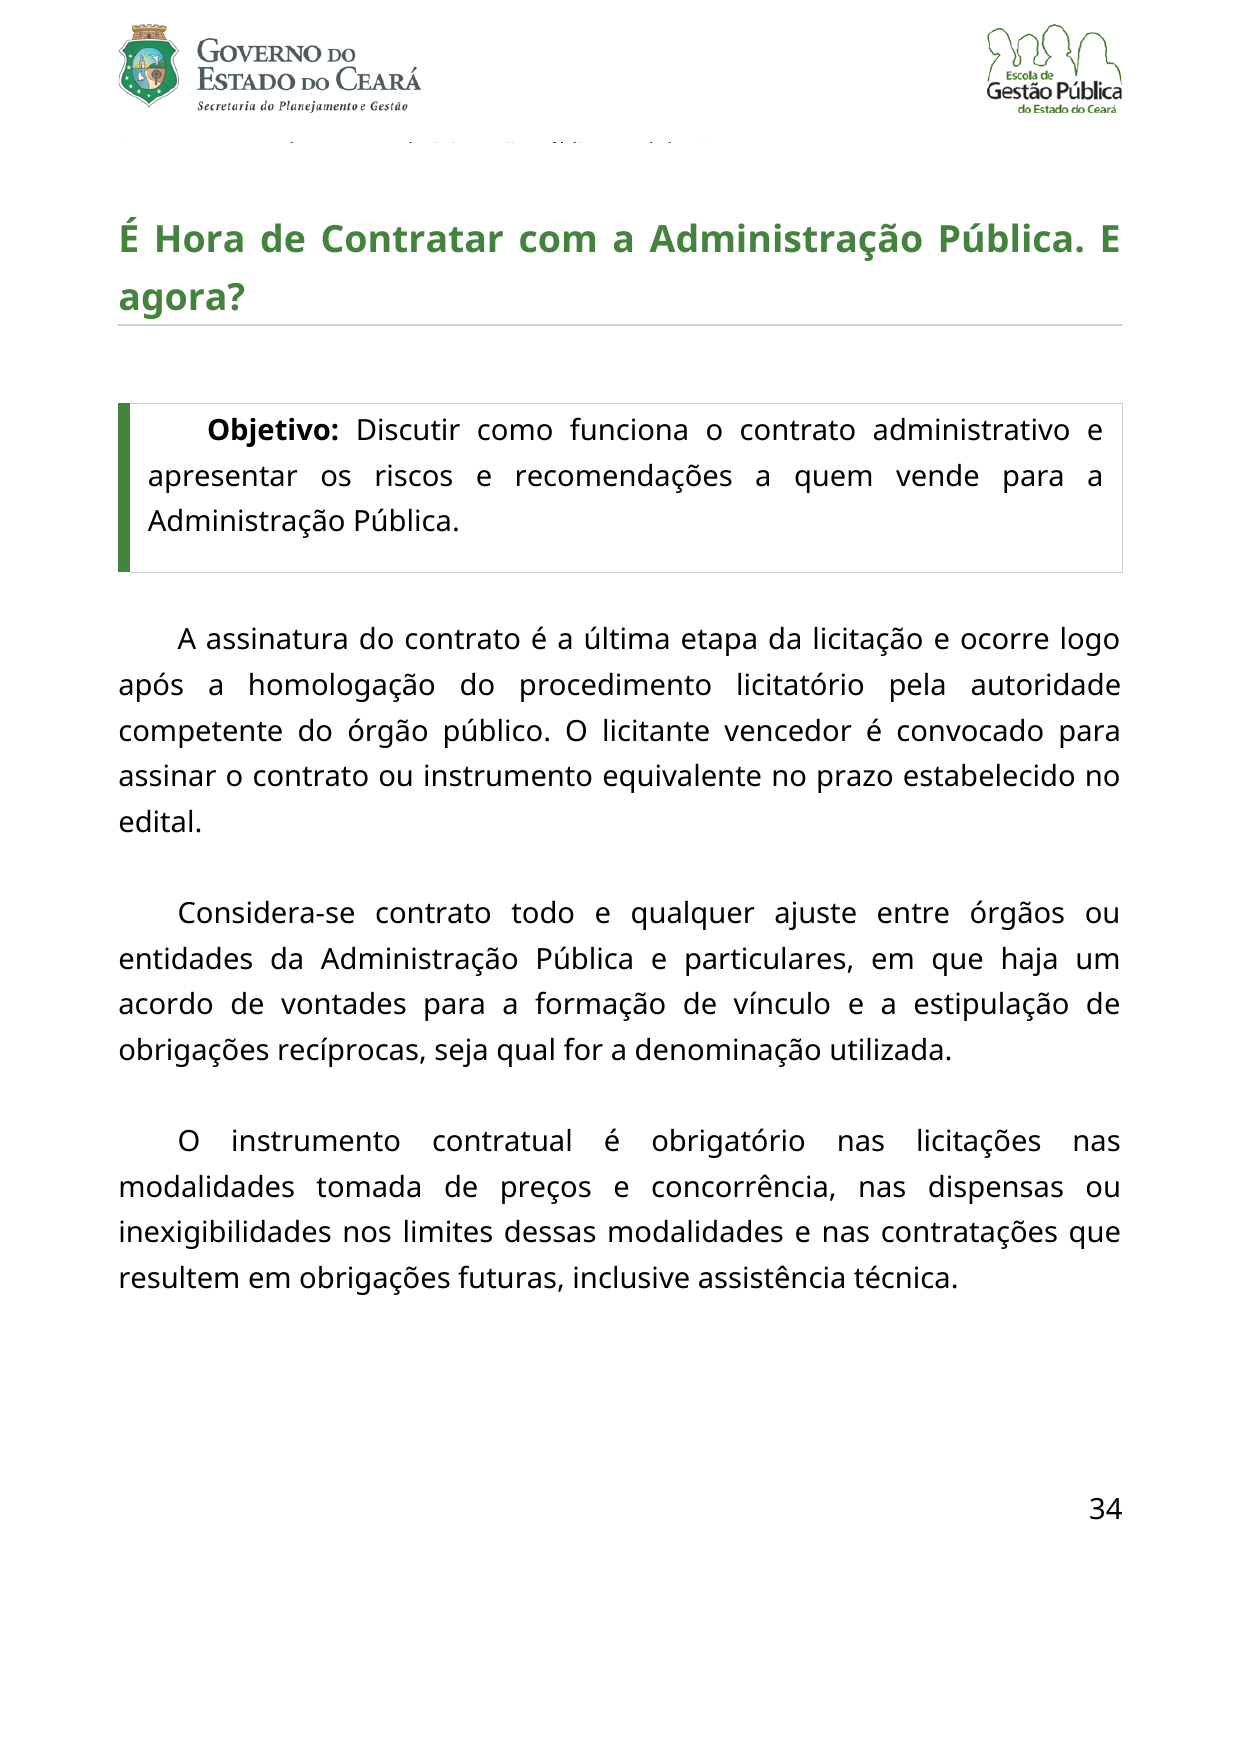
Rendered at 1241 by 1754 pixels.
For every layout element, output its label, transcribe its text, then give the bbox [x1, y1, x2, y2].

table_header [118, 403, 130, 572]
subtitle É Hora de Contratar com a Administração Pública. E agora? [118, 212, 1122, 324]
text O instrumento contratual é obrigatório nas licitações nas modalidades tomada de preços e concorrência, nas dispensas ou inexigibilidades nos limites dessas modalidades e nas contratações que resultem em obrigações futuras, inclusive assistência técnica. [118, 1120, 1122, 1297]
text A assinatura do contrato é a última etapa da licitação e ocorre logo após a homologação do procedimento licitatório pela autoridade competente do órgão público. O licitante vencedor é convocado para assinar o contrato ou instrumento equivalente no prazo estabelecido no edital. [118, 618, 1122, 841]
table_header Objetivo: Discutir como funciona o contrato administrativo e apresentar os riscos e recomendações a quem vende para a Administração Pública. [130, 404, 1122, 572]
picture [118, 24, 1122, 113]
text Considera-se contrato todo e qualquer ajuste entre órgãos ou entidades da Administração Pública e particulares, em que haja um acordo de vontades para a formação de vínculo e a estipulação de obrigações recíprocas, seja qual for a denominação utilizada. [118, 892, 1122, 1069]
